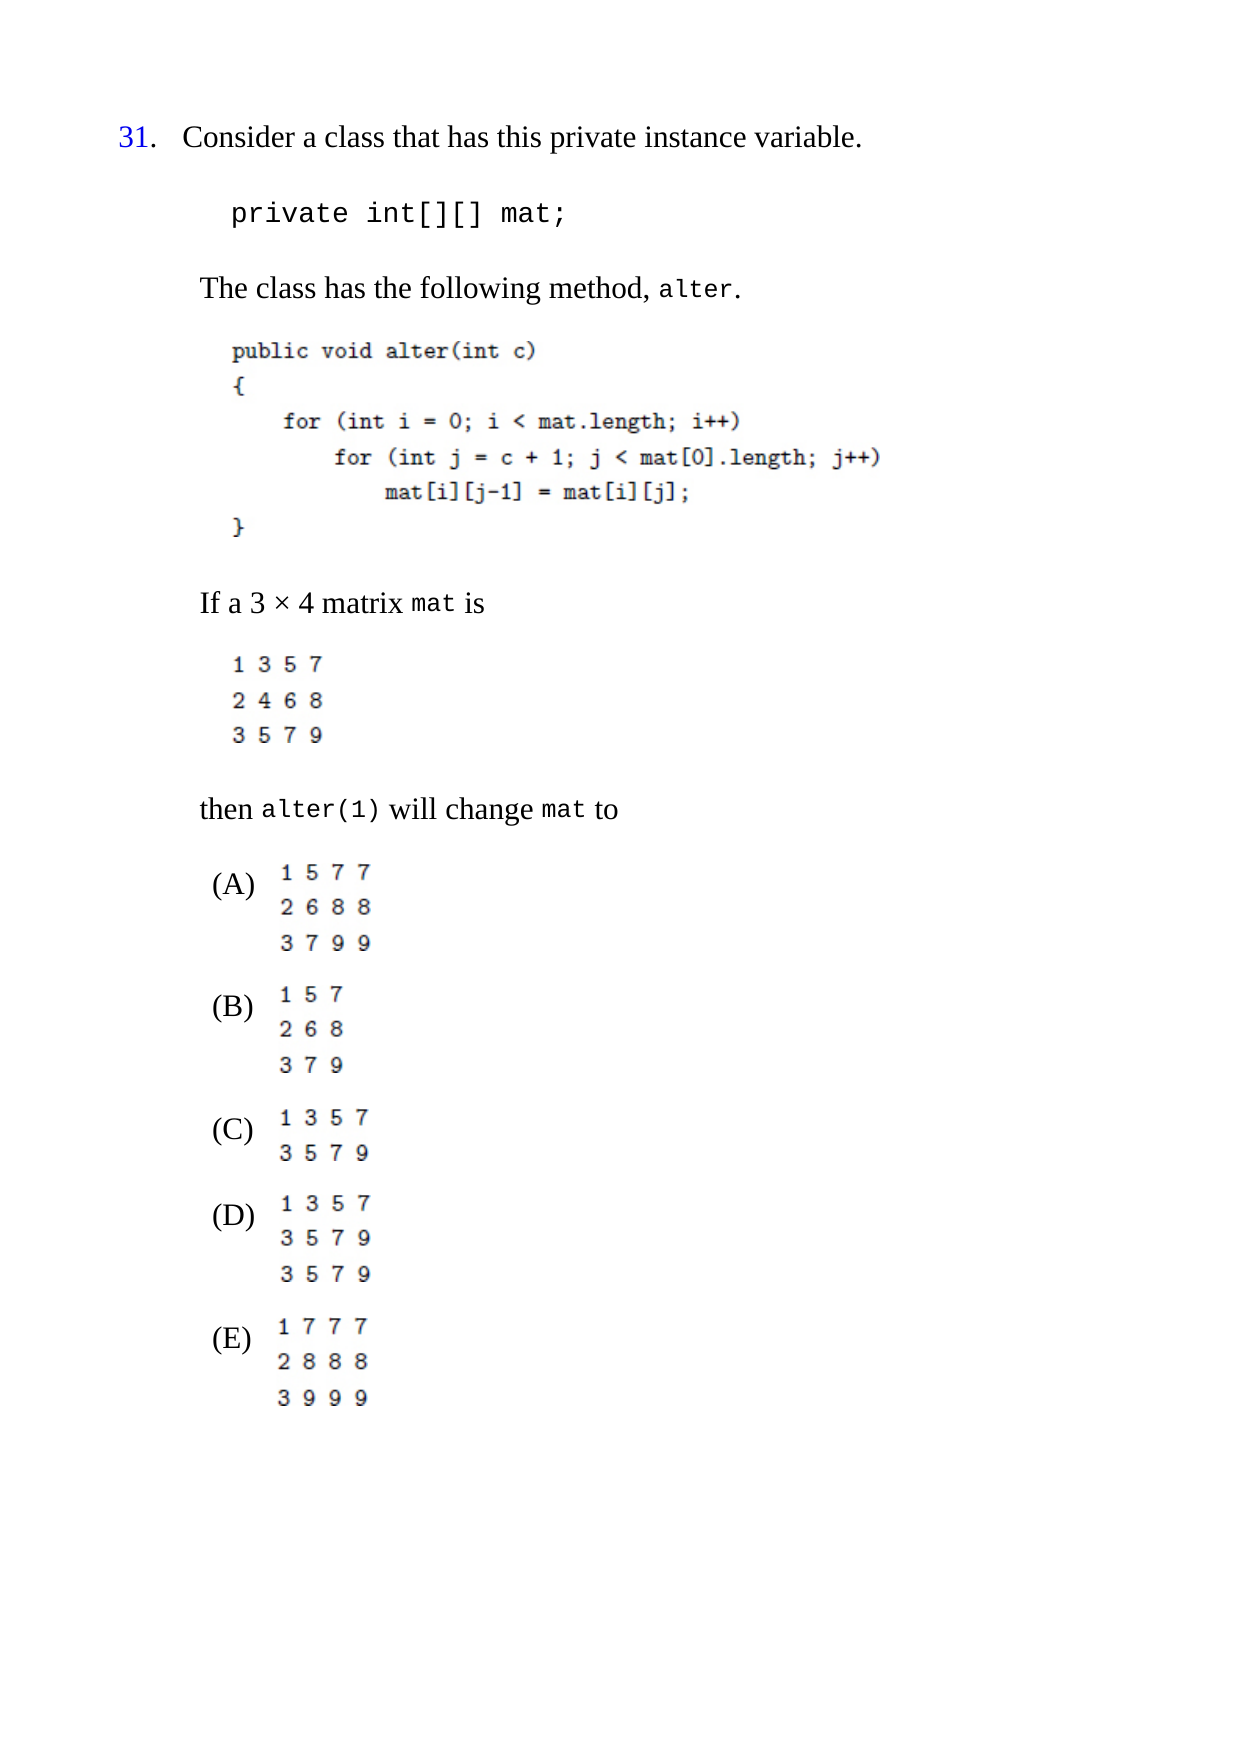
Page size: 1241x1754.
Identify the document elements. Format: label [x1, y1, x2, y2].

picture [278, 1108, 369, 1161]
picture [231, 341, 880, 537]
picture [231, 655, 324, 743]
picture [279, 1194, 371, 1282]
picture [276, 1317, 368, 1406]
picture [278, 985, 344, 1073]
picture [279, 863, 371, 951]
